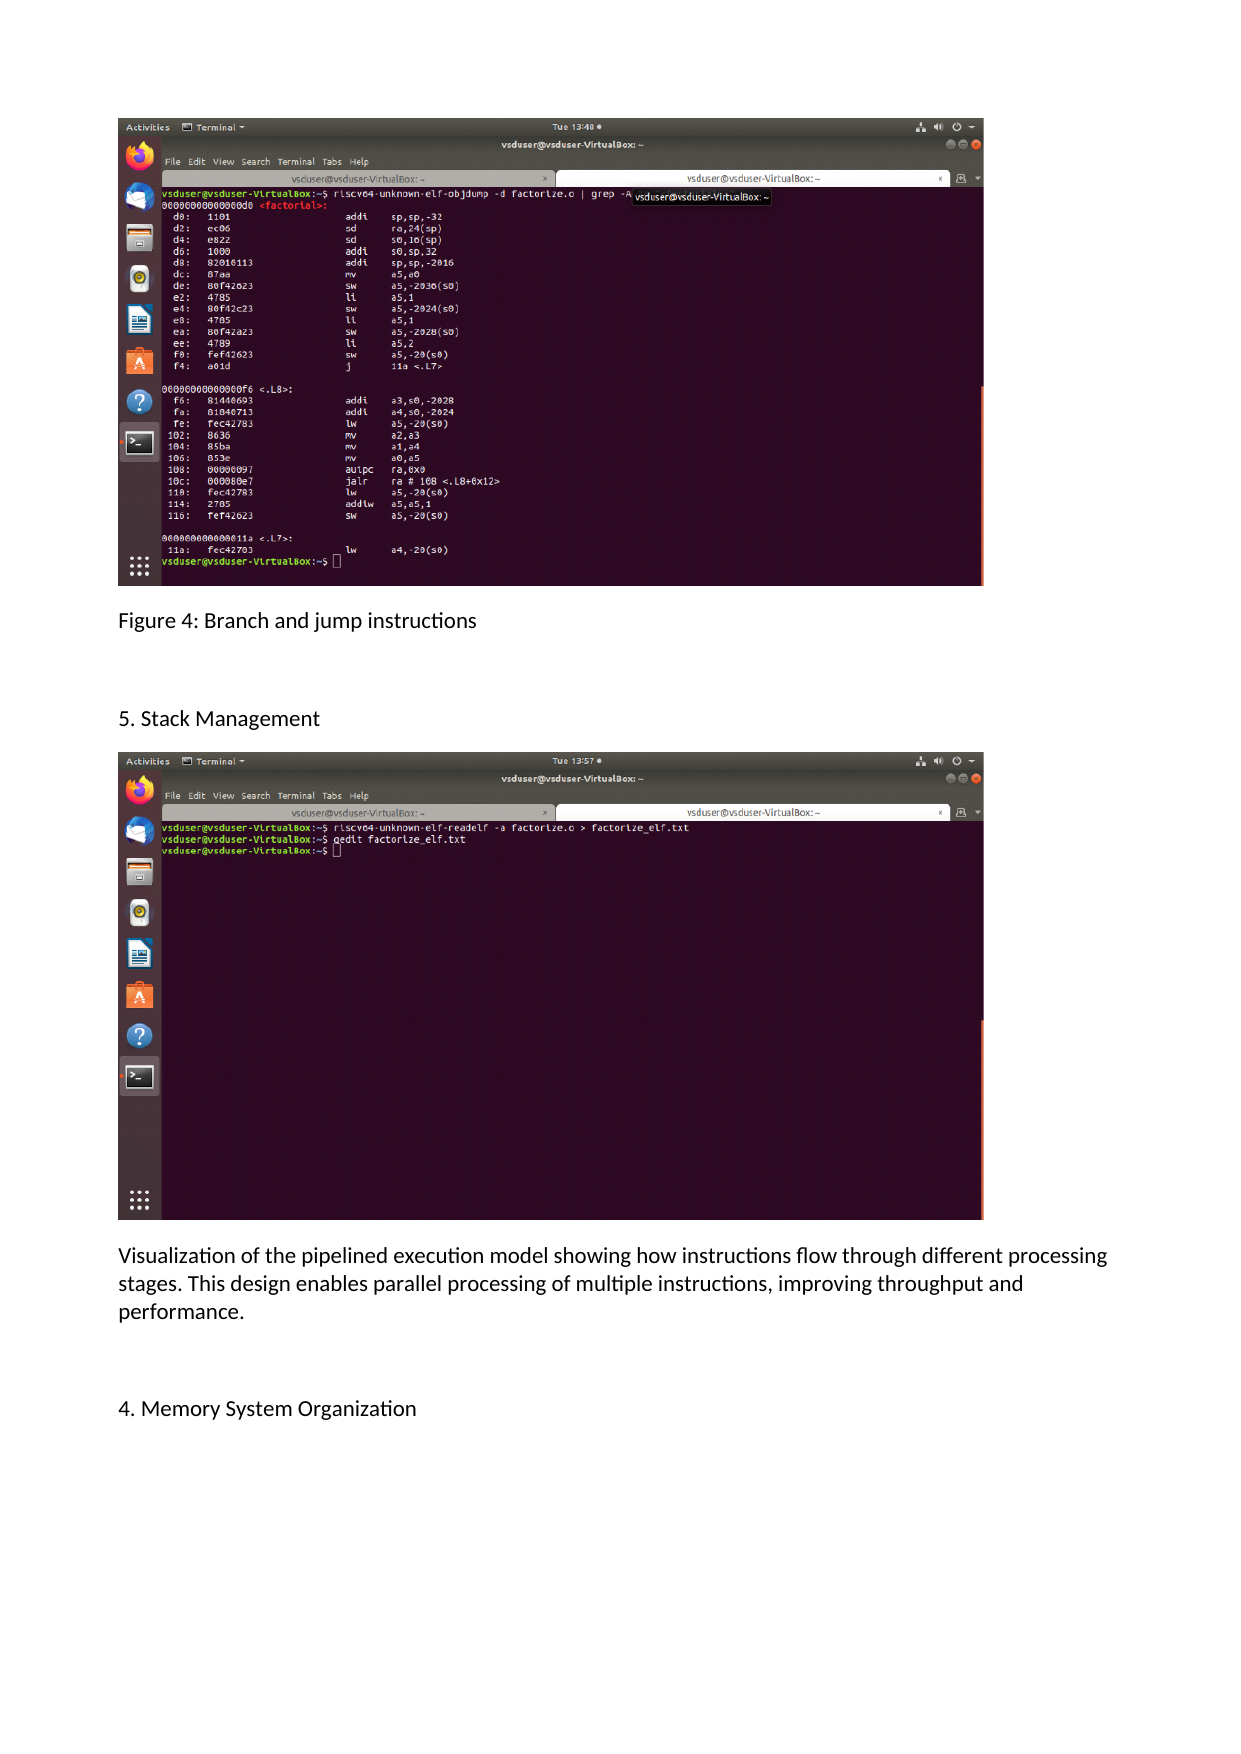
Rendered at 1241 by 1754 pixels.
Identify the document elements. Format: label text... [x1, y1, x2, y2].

text 4. Memory System Organization [118, 1394, 1122, 1422]
text Figure 4: Branch and jump instructions [118, 606, 1122, 634]
text 5. Stack Management [118, 704, 1122, 732]
text Visualization of the pipelined execution model showing how instructions flow through different processing stages. This design enables parallel processing of multiple instructions, improving throughput and performance. [118, 1241, 1122, 1325]
